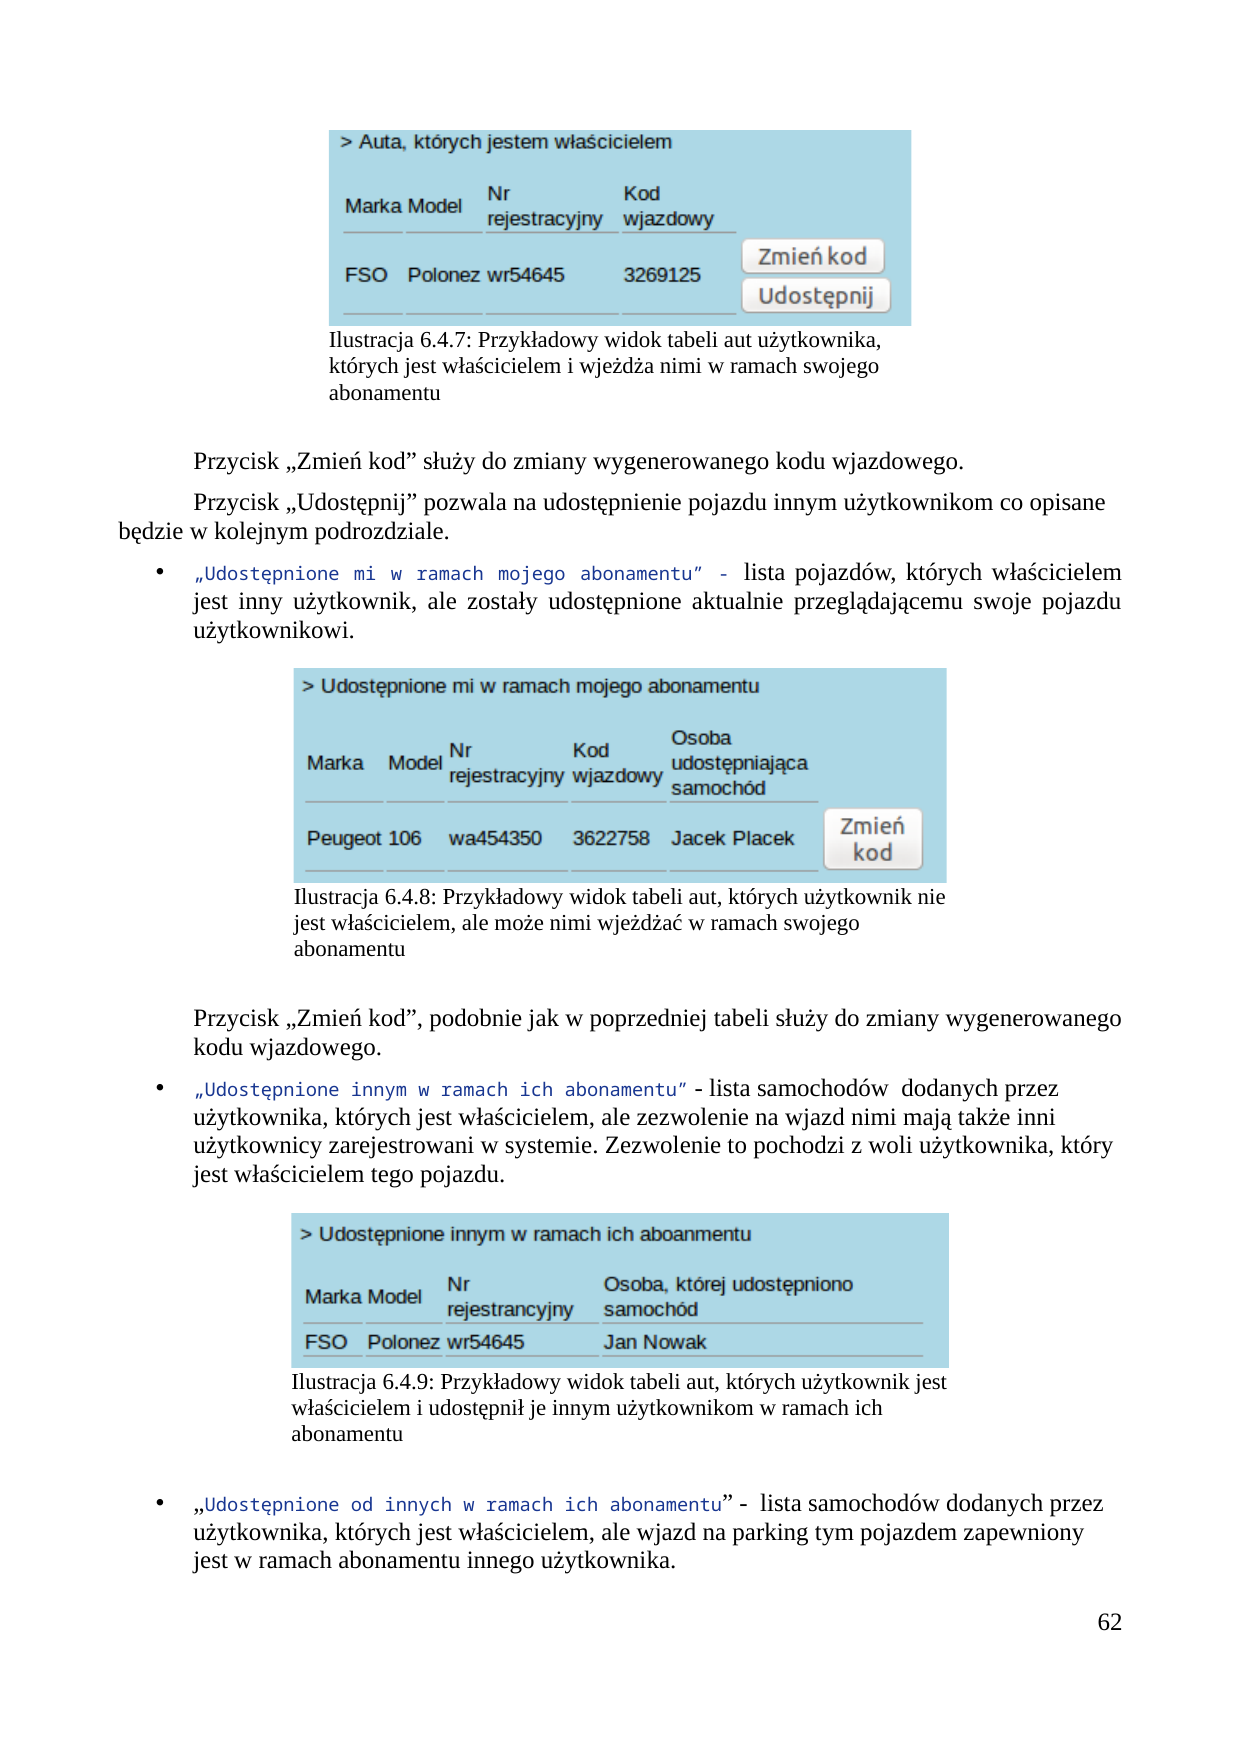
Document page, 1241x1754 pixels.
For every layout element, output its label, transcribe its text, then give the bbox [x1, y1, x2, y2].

picture [291, 1213, 949, 1368]
text Ilustracja 6.4.9: Przykładowy widok tabeli aut, których użytkownik jest właścicielem i udostępnił je innym użytkownikom w ramach ich abonamentu [291, 1368, 949, 1447]
text Przycisk „Zmień kod” służy do zmiany wygenerowanego kodu wjazdowego. [118, 446, 1122, 475]
text Przycisk „Udostępnij” pozwala na udostępnienie pojazdu innym użytkownikom co opisane będzie w kolejnym podrozdziale. [118, 487, 1122, 545]
text Ilustracja 6.4.8: Przykładowy widok tabeli aut, których użytkownik nie jest właścicielem, ale może nimi wjeżdżać w ramach swojego abonamentu [293, 883, 947, 962]
list „Udostępnione innym w ramach ich abonamentu” - lista samochodów dodanych przez użytkownika, których jest właścicielem, ale zezwolenie na wjazd nimi mają także inni użytkownicy zarejestrowani w systemie. Zezwolenie to pochodzi z woli użytkownika, który jest właścicielem tego pojazdu. [156, 1073, 1122, 1188]
text Przycisk „Zmień kod”, podobnie jak w poprzedniej tabeli służy do zmiany wygenerowanego kodu wjazdowego. [118, 1003, 1122, 1061]
text Ilustracja 6.4.7: Przykładowy widok tabeli aut użytkownika, których jest właścicielem i wjeżdża nimi w ramach swojego abonamentu [329, 326, 912, 405]
list „Udostępnione mi w ramach mojego abonamentu” - lista pojazdów, których właścicielem jest inny użytkownik, ale zostały udostępnione aktualnie przeglądającemu swoje pojazdu użytkownikowi. [156, 557, 1122, 644]
list „Udostępnione od innych w ramach ich abonamentu” - lista samochodów dodanych przez użytkownika, których jest właścicielem, ale wjazd na parking tym pojazdem zapewniony jest w ramach abonamentu innego użytkownika. [156, 1488, 1122, 1574]
picture [293, 668, 947, 883]
picture [328, 130, 912, 326]
